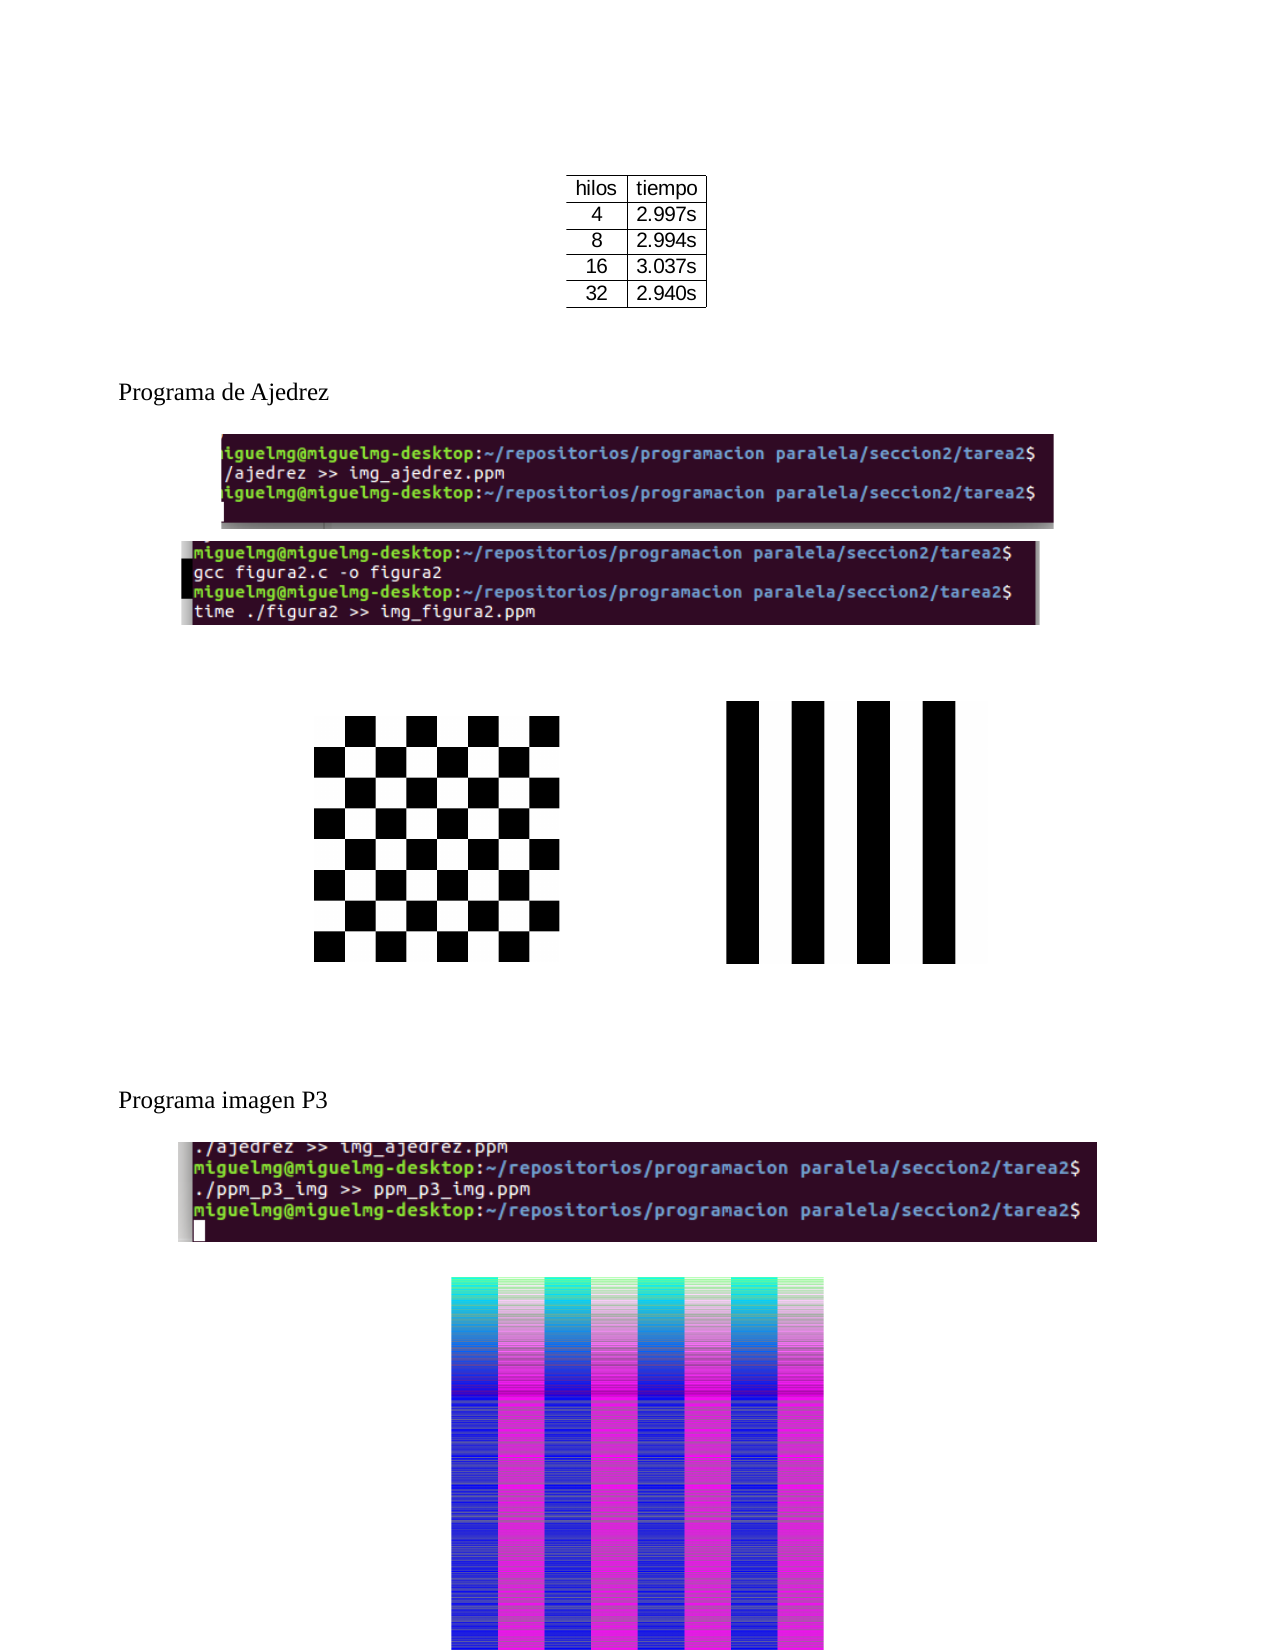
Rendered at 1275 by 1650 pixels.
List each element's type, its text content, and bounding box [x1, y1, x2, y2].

picture [221, 517, 419, 529]
picture [178, 1229, 376, 1242]
text Programa imagen P3 [118, 1085, 1157, 1113]
picture [726, 701, 988, 964]
text Programa de Ajedrez [118, 377, 1157, 406]
picture [339, 564, 1004, 625]
picture [314, 716, 560, 962]
picture [451, 1277, 824, 1650]
